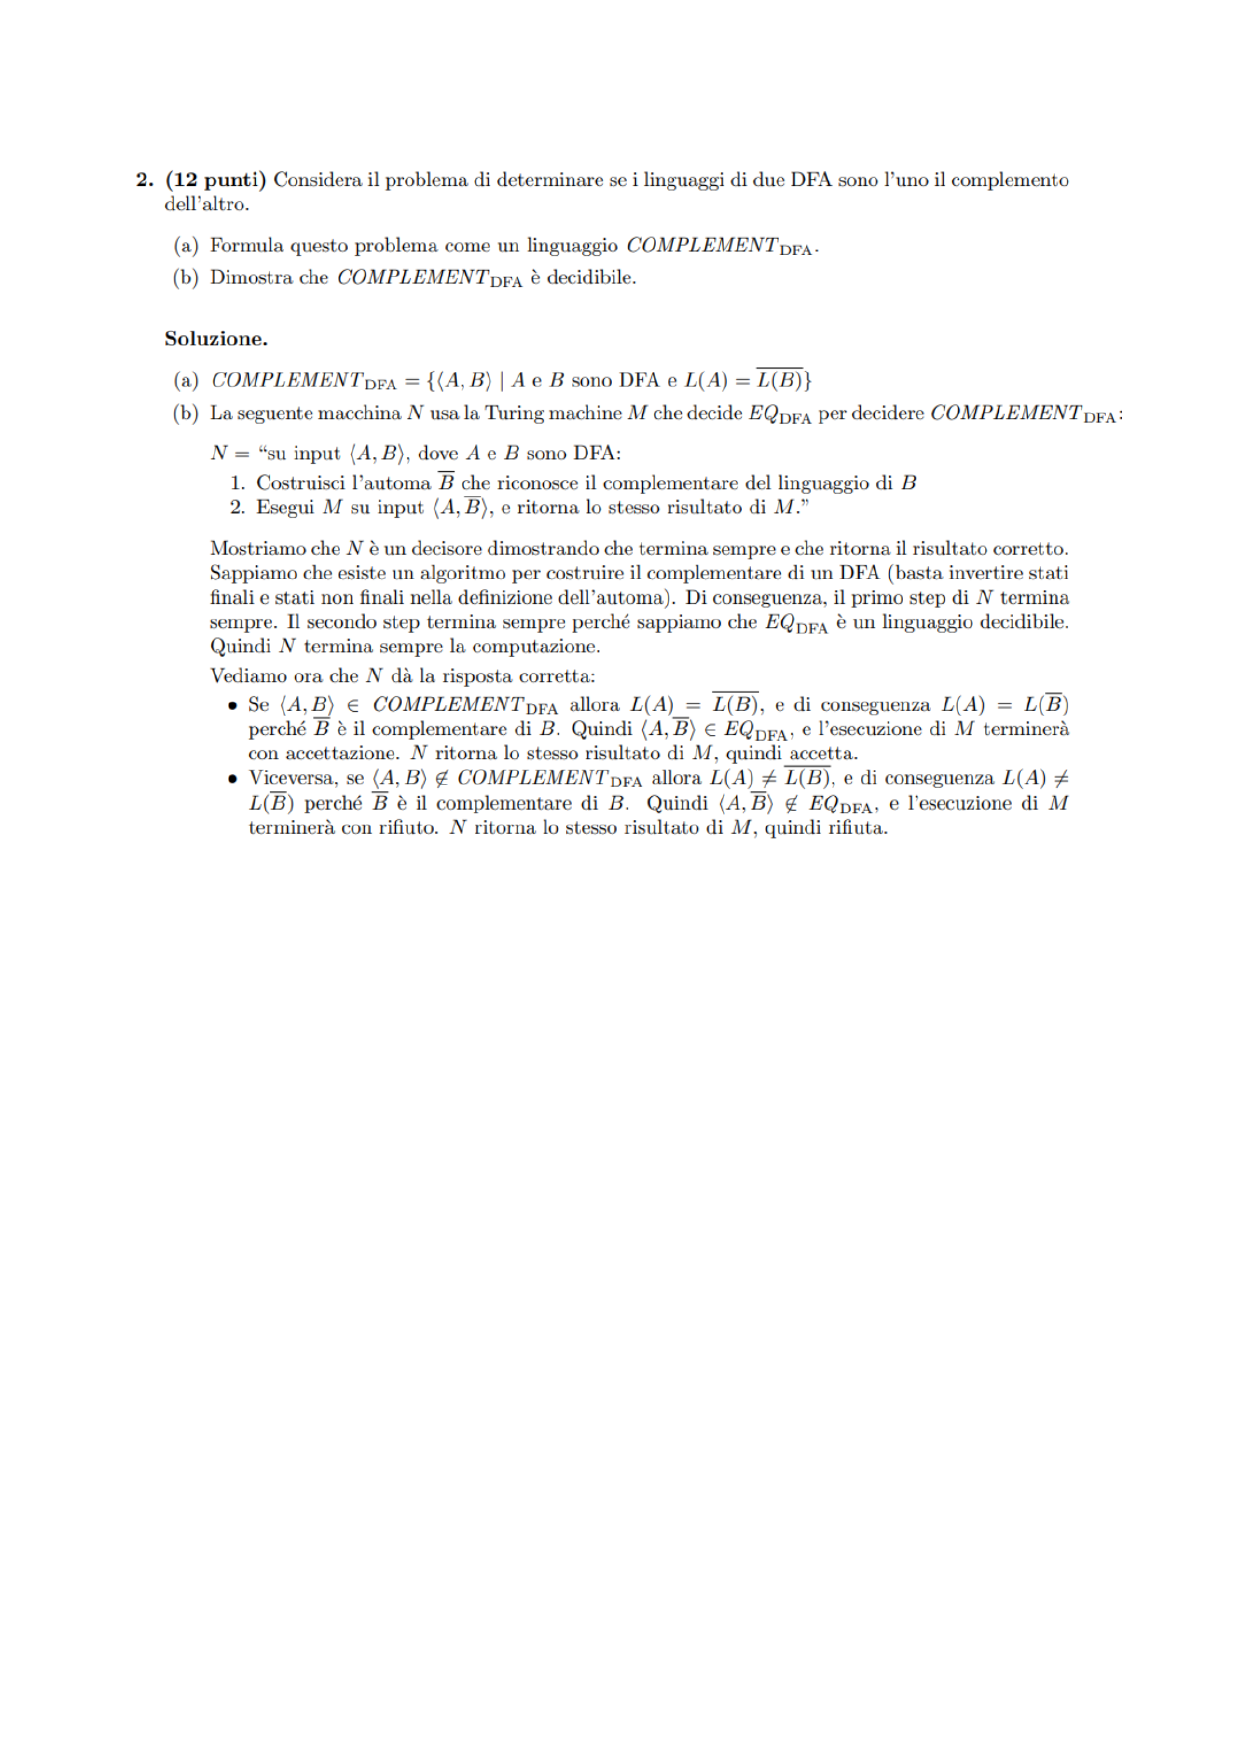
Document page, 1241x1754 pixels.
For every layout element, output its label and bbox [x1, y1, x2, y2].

picture [118, 153, 1123, 853]
